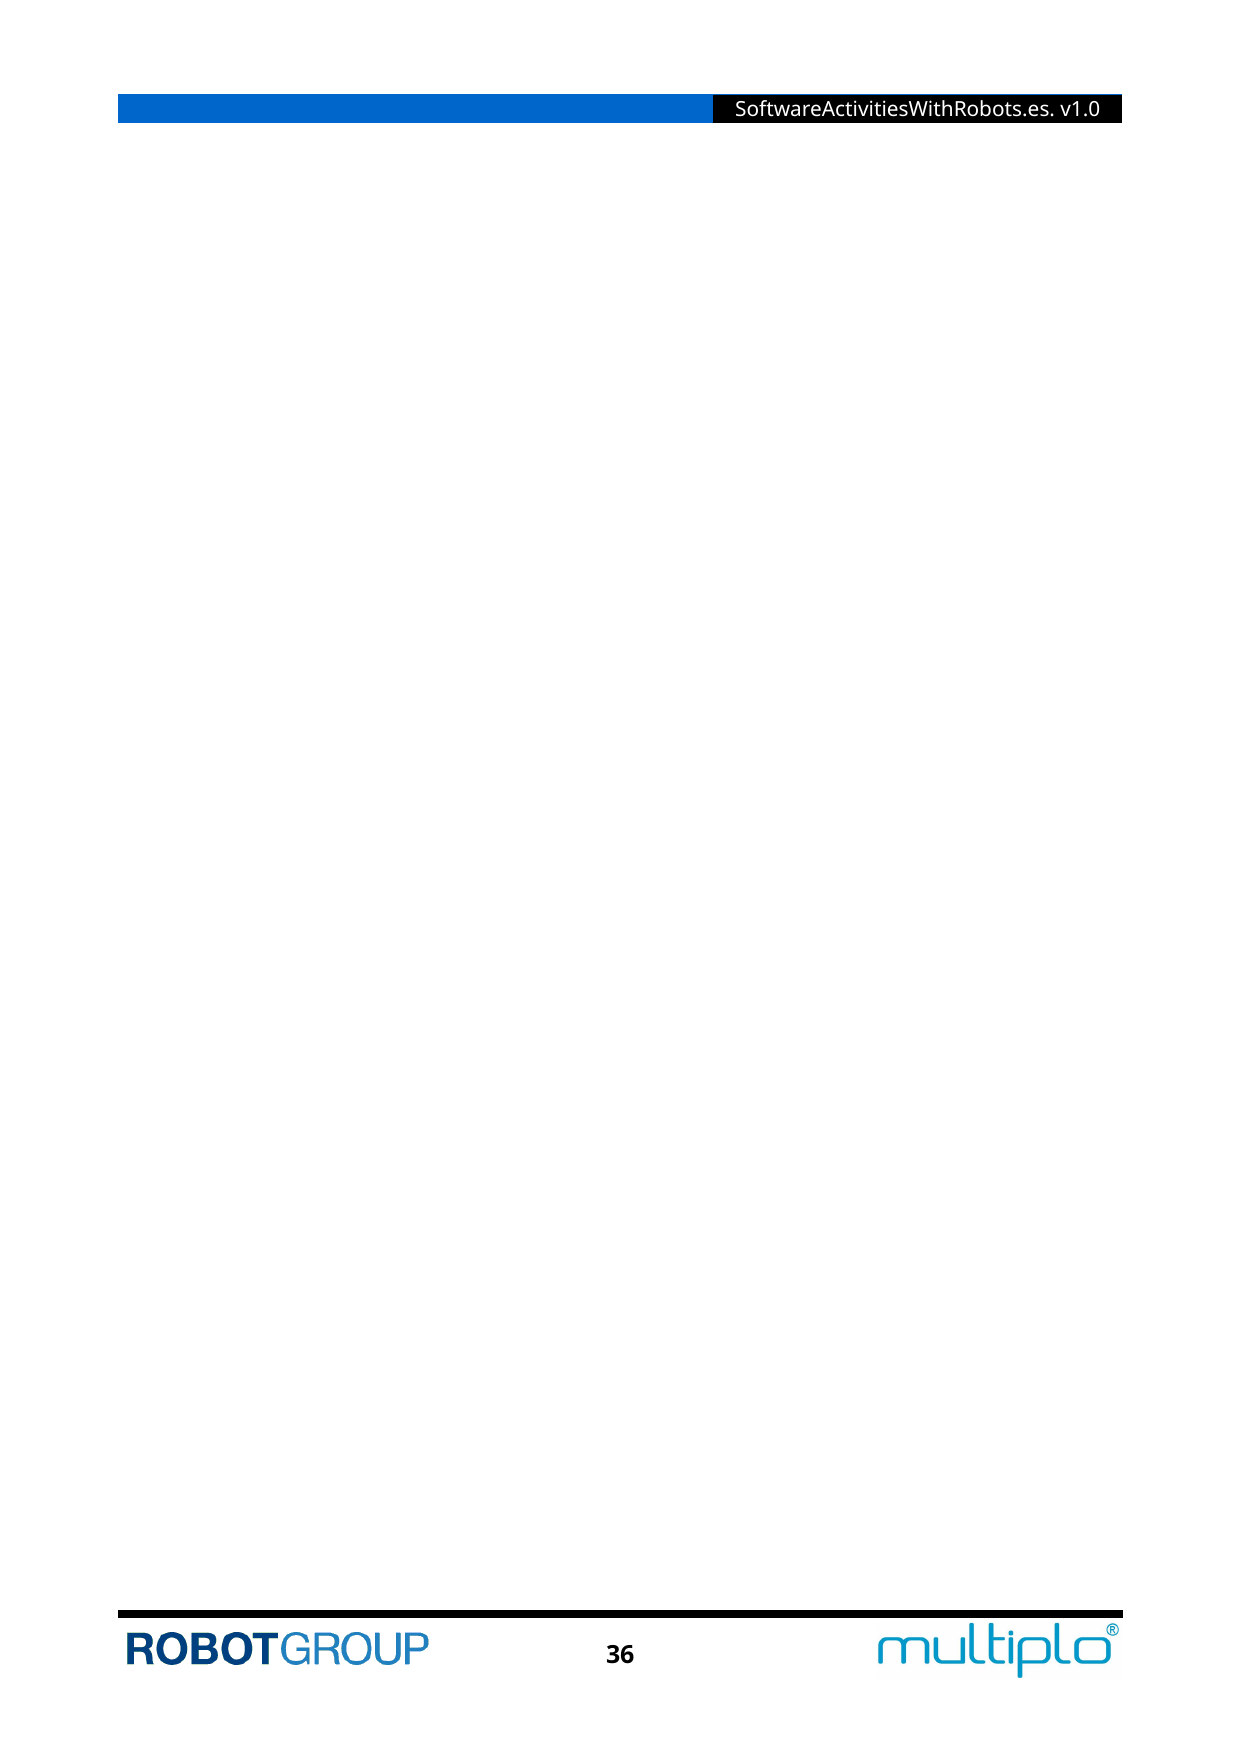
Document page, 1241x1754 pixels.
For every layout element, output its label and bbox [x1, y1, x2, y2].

picture [877, 1622, 1123, 1679]
picture [118, 1622, 434, 1673]
